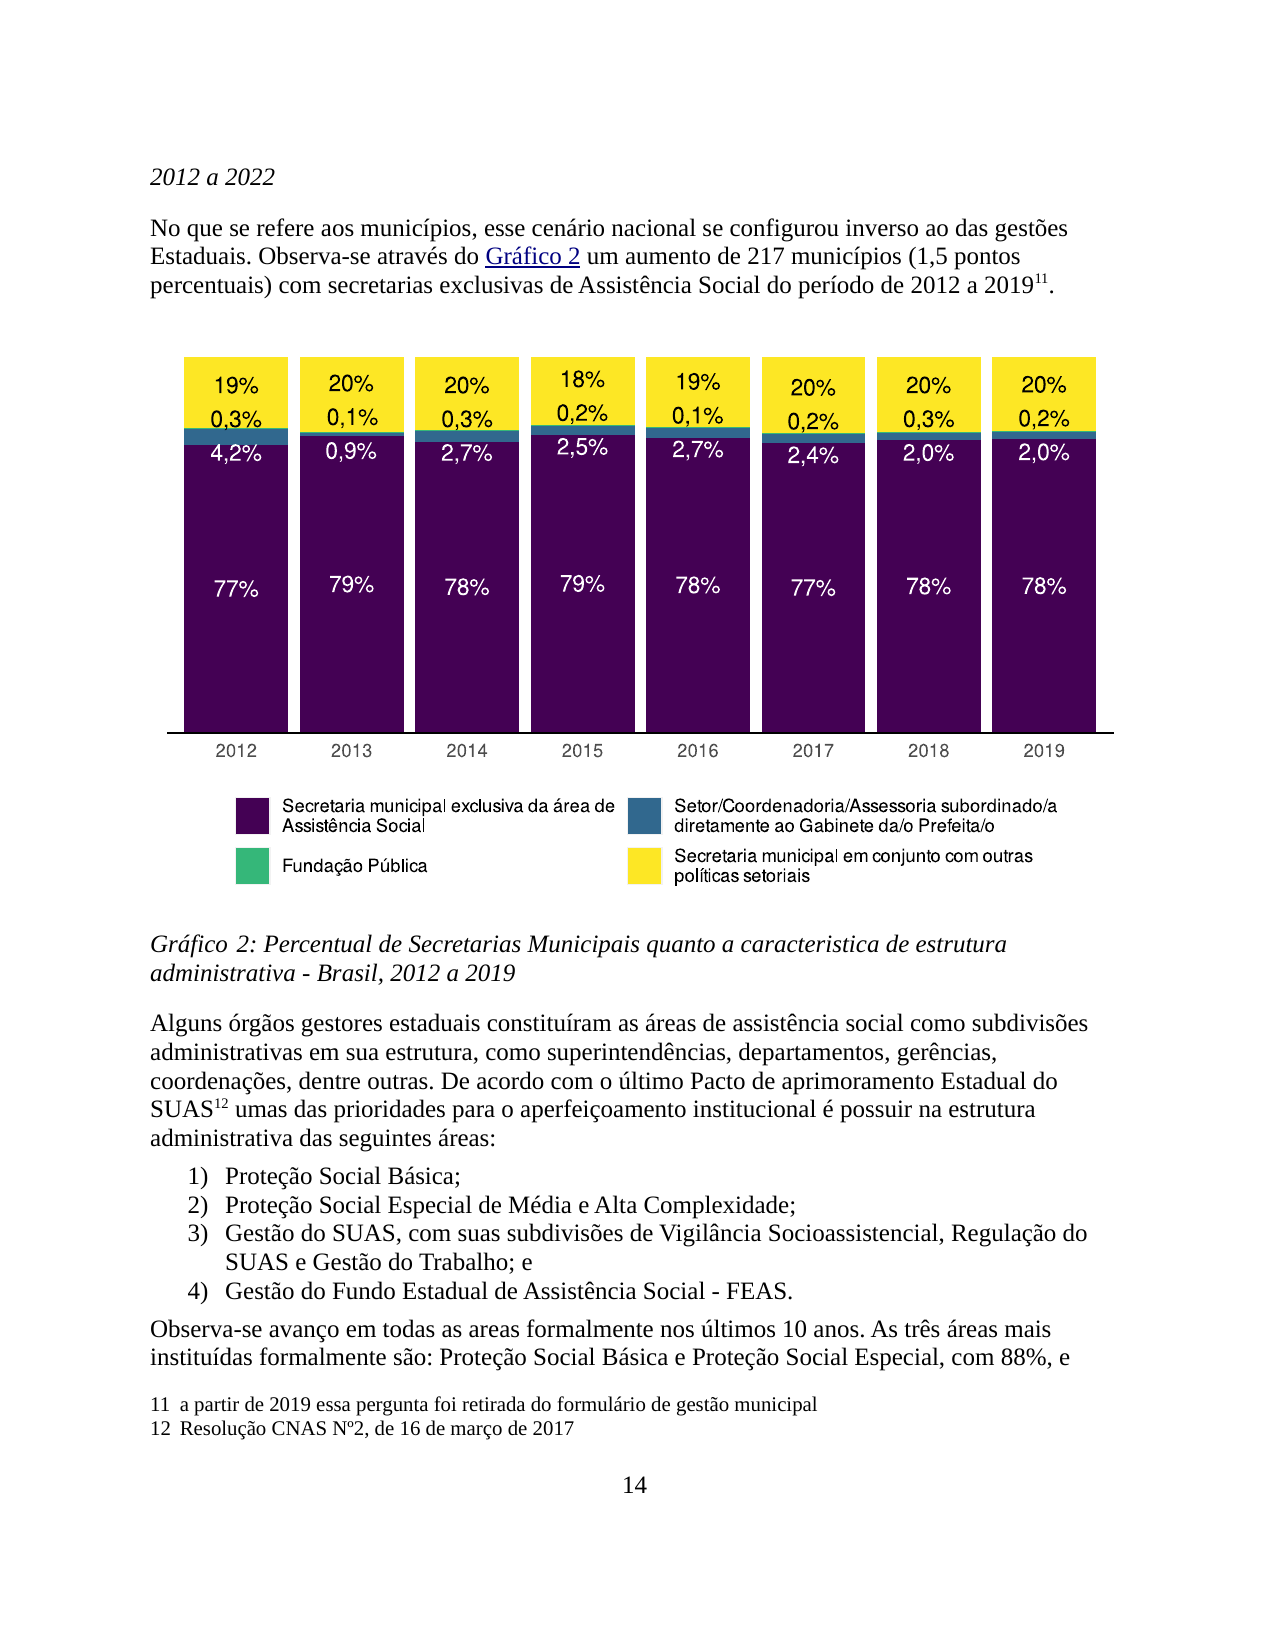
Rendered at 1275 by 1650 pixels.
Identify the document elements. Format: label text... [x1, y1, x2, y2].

list Proteção Social Básica; [187, 1161, 1125, 1190]
list Gestão do SUAS, com suas subdivisões de Vigilância Socioassistencial, Regulação do SUAS e Gestão do Trabalho; e [187, 1218, 1125, 1276]
table_header 2012 a 2022 [150, 150, 1125, 204]
list Gestão do Fundo Estadual de Assistência Social - FEAS. [187, 1276, 1125, 1305]
text a partir de 2019 essa pergunta foi retirada do formulário de gestão municipal [150, 1392, 1125, 1416]
list Proteção Social Especial de Média e Alta Complexidade; [187, 1190, 1125, 1218]
text Resolução CNAS Nº2, de 16 de março de 2017 [150, 1416, 1125, 1440]
table_header Gráfico 2: Percentual de Secretarias Municipais quanto a caracteristica de estrutura administrativa - Brasil, 2012 a 2019 [150, 908, 1125, 999]
text No que se refere aos municípios, esse cenário nacional se configurou inverso ao das gestões Estaduais. Observa-se através do Gráfico 2 um aumento de 217 municípios (1,5 pontos percentuais) com secretarias exclusivas de Assistência Social do período de 2012 a 2019. [150, 213, 1125, 299]
text Alguns órgãos gestores estaduais constituíram as áreas de assistência social como subdivisões administrativas em sua estrutura, como superintendências, departamentos, gerências, coordenações, dentre outras. De acordo com o último Pacto de aprimoramento Estadual do SUAS umas das prioridades para o aperfeiçoamento institucional é possuir na estrutura administrativa das seguintes áreas: [150, 1008, 1125, 1152]
text Observa-se avanço em todas as areas formalmente nos últimos 10 anos. As três áreas mais instituídas formalmente são: Proteção Social Básica e Proteção Social Especial, com 88%, e [150, 1314, 1125, 1371]
